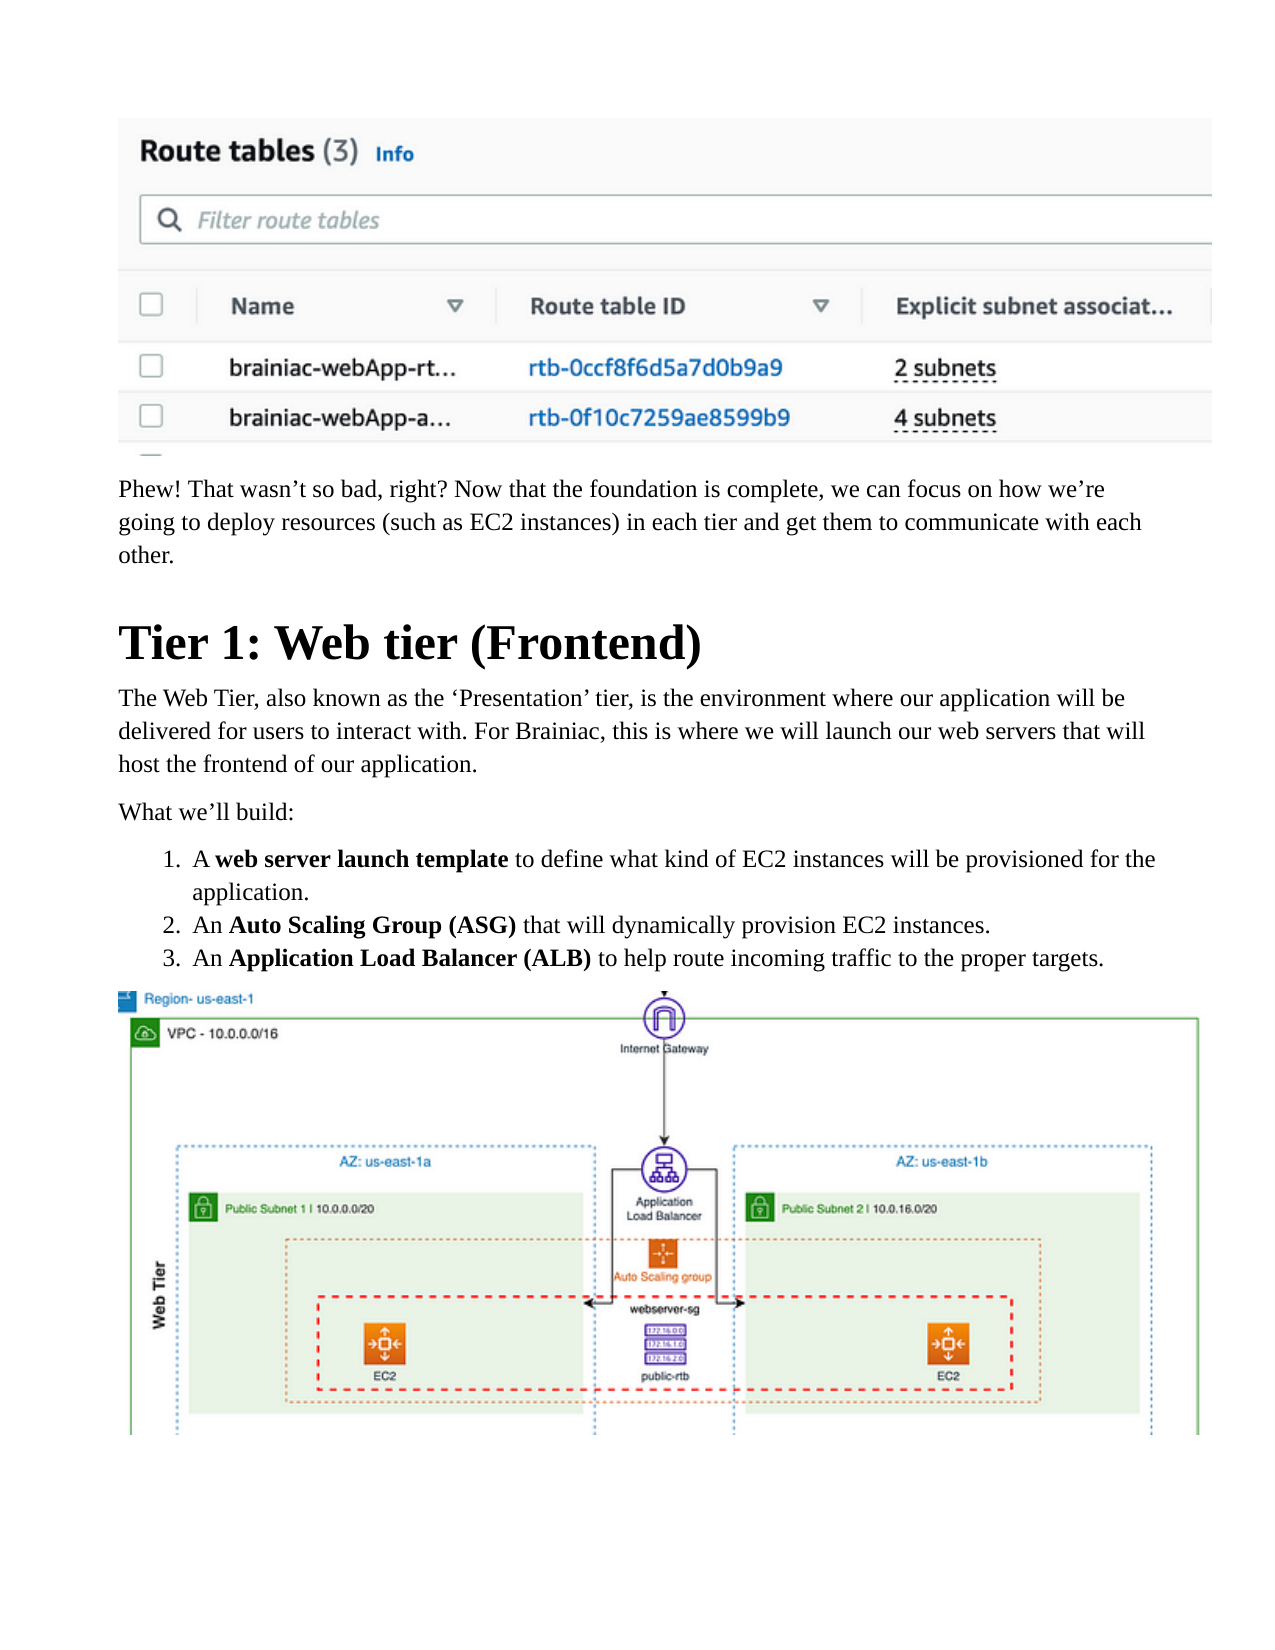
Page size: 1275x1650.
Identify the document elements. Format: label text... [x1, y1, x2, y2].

list An Auto Scaling Group (ASG) that will dynamically provision EC2 instances. [162, 910, 1157, 939]
text What we’ll build: [118, 797, 1157, 826]
picture [118, 118, 1212, 456]
text Phew! That wasn’t so bad, right? Now that the foundation is complete, we can focus on how we’re going to deploy resources (such as EC2 instances) in each tier and get them to communicate with each other. [118, 474, 1157, 569]
picture [118, 991, 1212, 1435]
text The Web Tier, also known as the ‘Presentation’ tier, is the environment where our application will be delivered for users to interact with. For Brainiac, this is where we will launch our web servers that will host the frontend of our application. [118, 683, 1157, 778]
list An Application Load Balancer (ALB) to help route incoming traffic to the proper targets. [162, 943, 1157, 972]
list A web server launch template to define what kind of EC2 instances will be provisioned for the application. [162, 844, 1157, 906]
subtitle Tier 1: Web tier (Frontend) [118, 613, 1157, 671]
